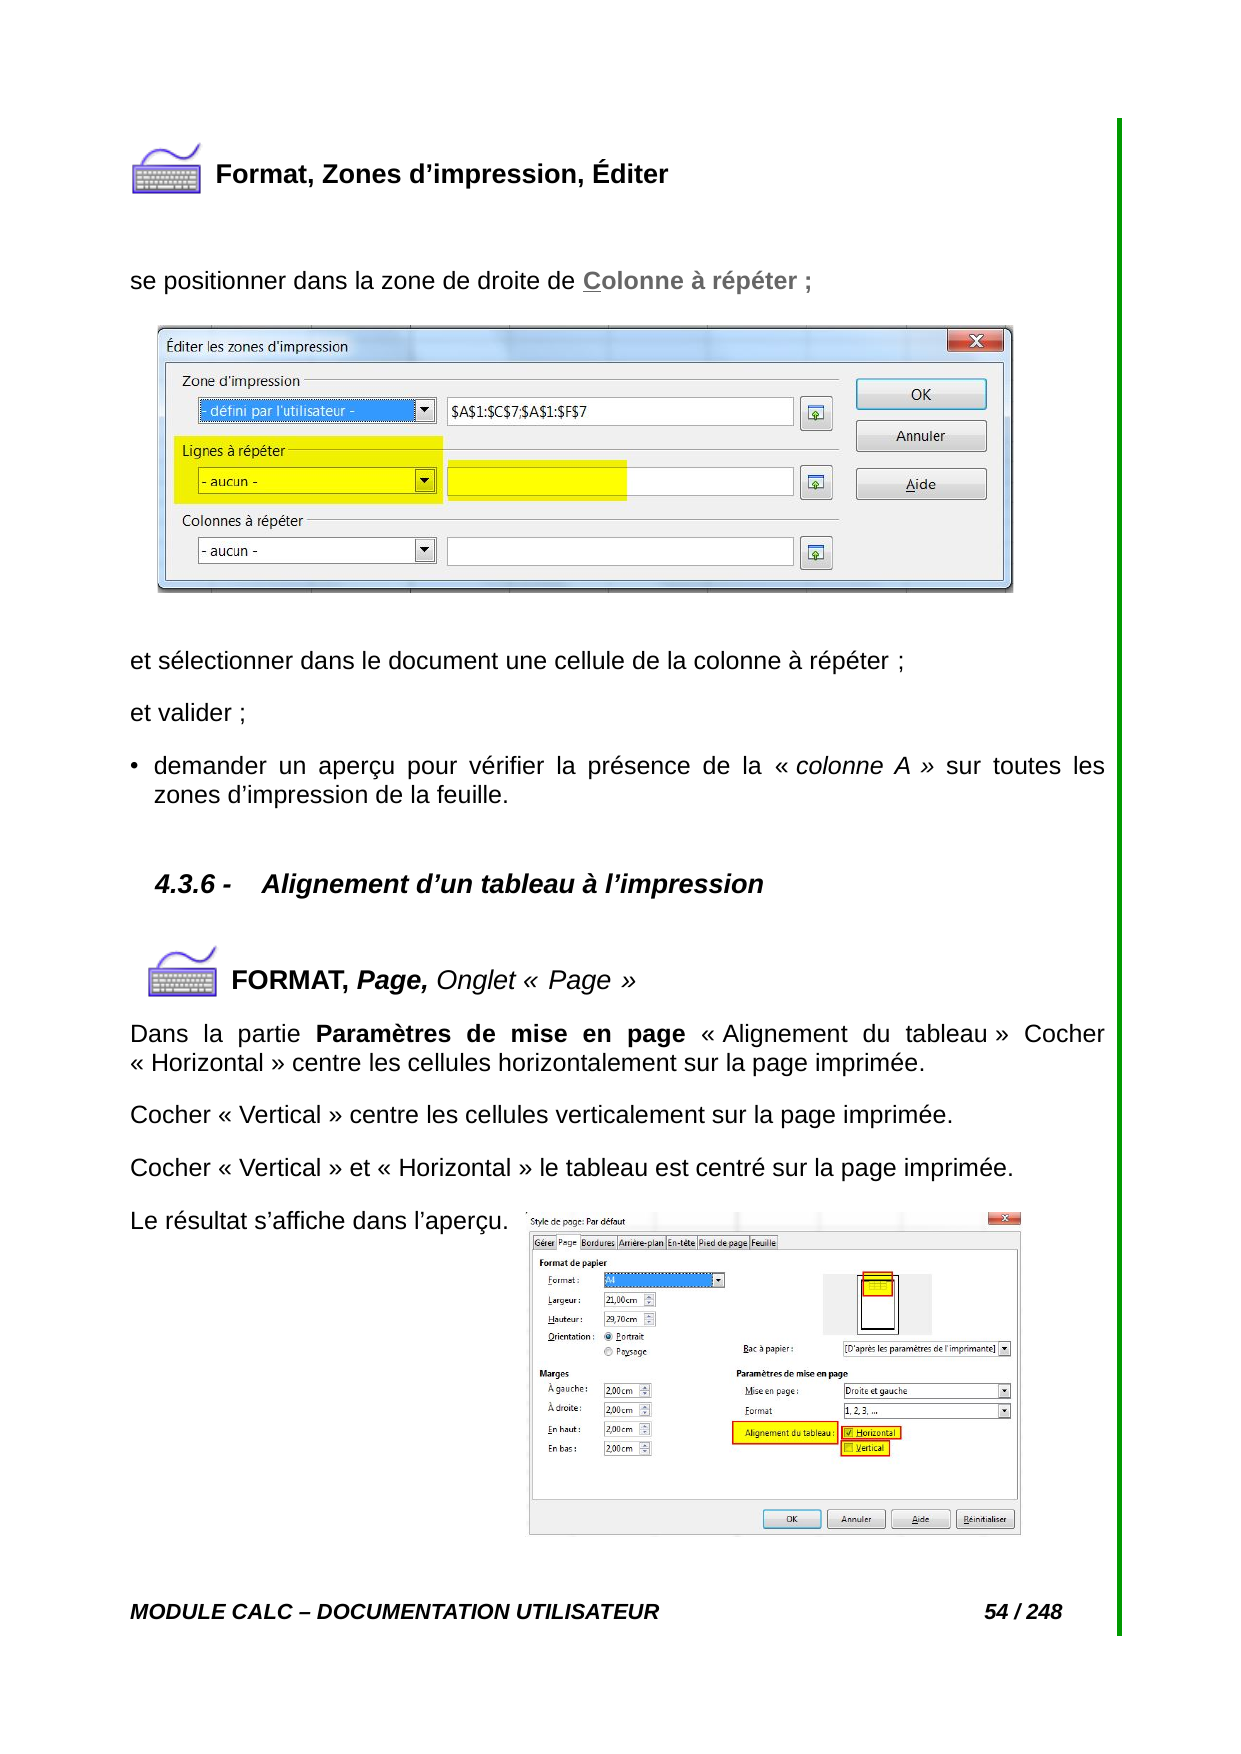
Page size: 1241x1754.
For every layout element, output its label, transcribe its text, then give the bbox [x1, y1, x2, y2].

subtitle Alignement d’un tableau à l’impression [155, 868, 1105, 899]
text Cocher « Vertical » et « Horizontal » le tableau est centré sur la page imprimée. [130, 1153, 1105, 1182]
picture [144, 935, 220, 1011]
text Cocher « Vertical » centre les cellules verticalement sur la page imprimée. [130, 1100, 1105, 1129]
list demander un aperçu pour vérifier la présence de la « colonne A » sur toutes les zones d’impression de la feuille. [130, 751, 1105, 809]
text se positionner dans la zone de droite de Colonne à répéter ; [130, 266, 1105, 295]
text et valider ; [130, 698, 1105, 727]
text Format, Zones d’impression, Éditer [204, 158, 1105, 189]
text FORMAT, Page, Onglet « Page » [220, 964, 1105, 995]
text et sélectionner dans le document une cellule de la colonne à répéter ; [130, 646, 1105, 674]
picture [525, 1212, 1023, 1537]
picture [157, 325, 1014, 593]
text Dans la partie Paramètres de mise en page « Alignement du tableau » Cocher « Horizontal » centre les cellules horizontalement sur la page imprimée. [130, 1018, 1105, 1077]
picture [128, 133, 204, 208]
text Le résultat s’affiche dans l’aperçu. [130, 1206, 1105, 1235]
